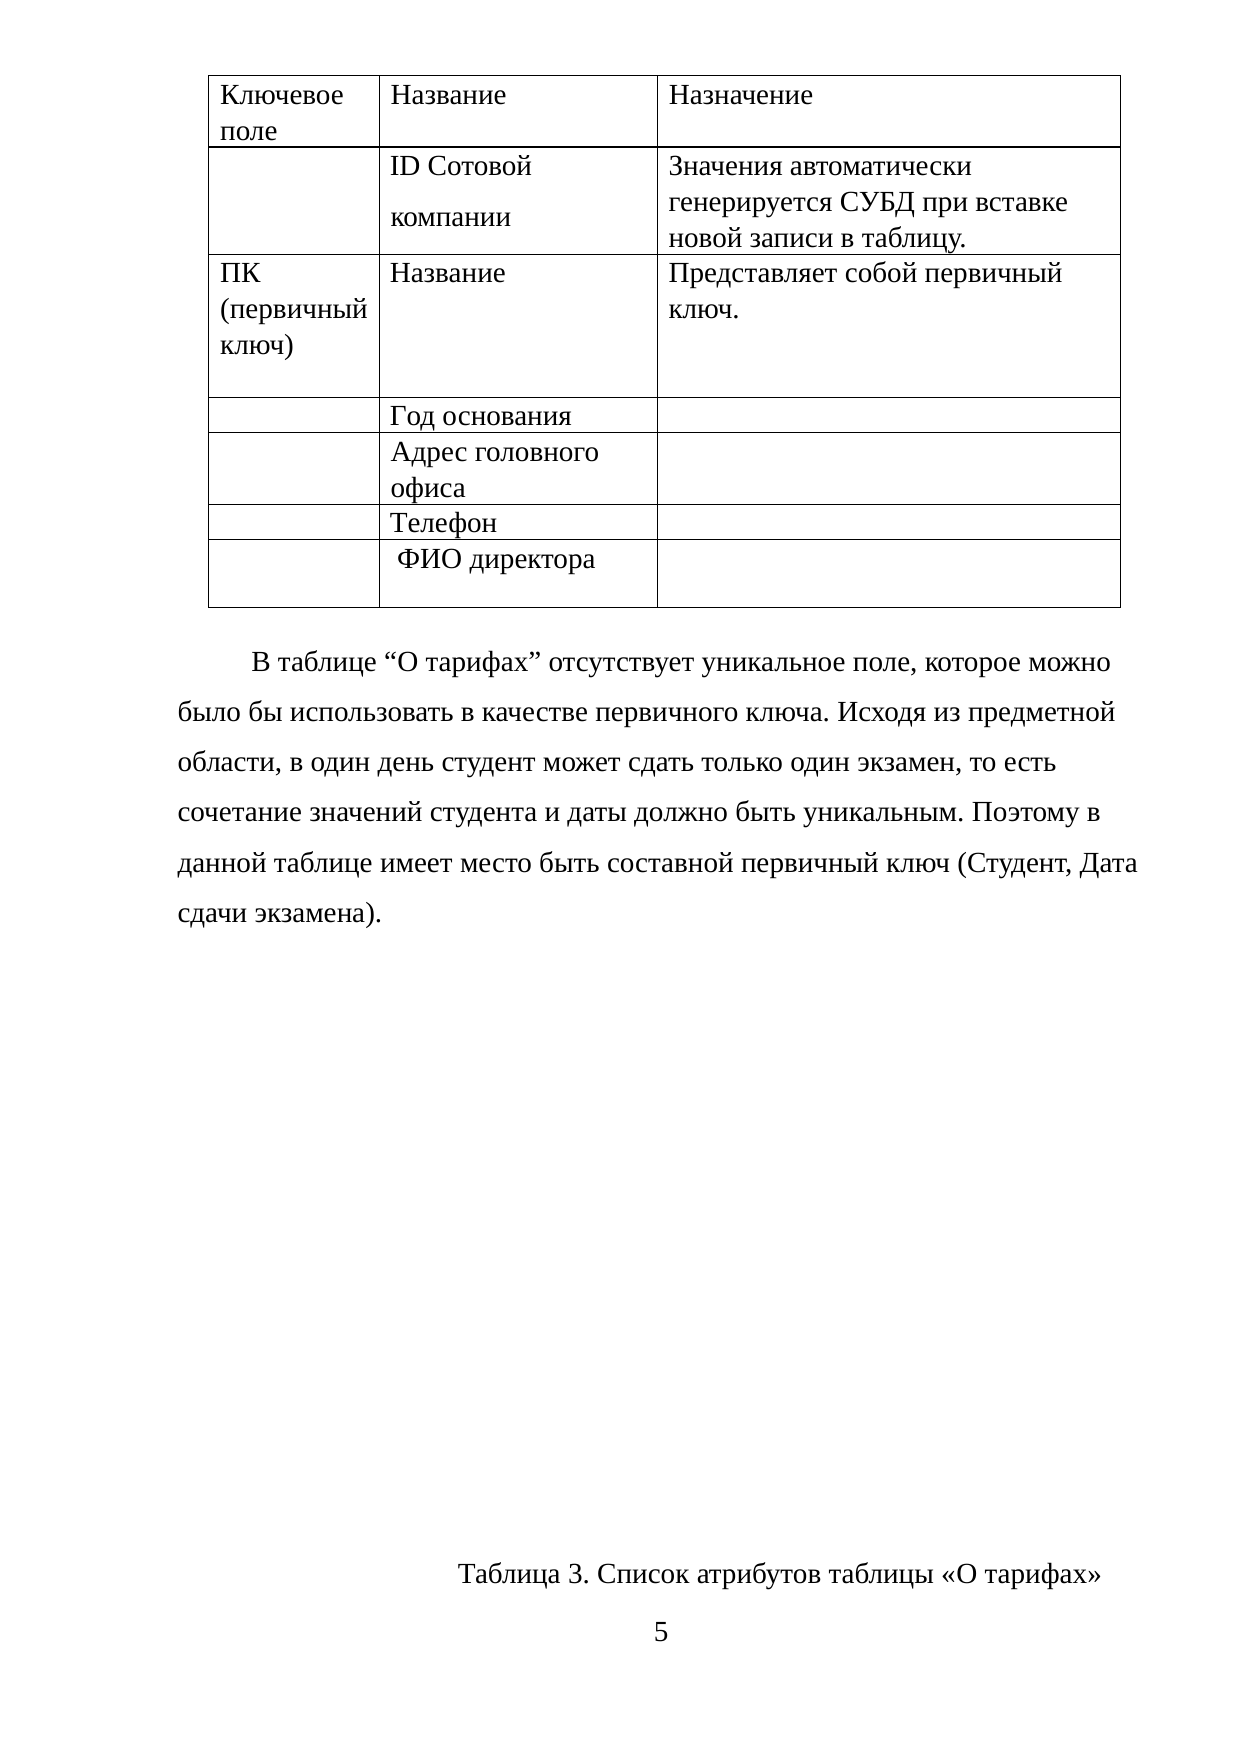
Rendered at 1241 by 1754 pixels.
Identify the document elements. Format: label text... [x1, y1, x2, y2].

table_cell ФИО директора [380, 540, 657, 607]
table_cell Телефон [380, 505, 657, 539]
table_cell [658, 540, 1120, 607]
table_cell Год основания [380, 398, 657, 432]
table_header Назначение [658, 76, 1120, 146]
table_cell ПК (первичный ключ) [209, 255, 379, 397]
table_cell [209, 433, 379, 503]
text Таблица 3. Список атрибутов таблицы «О тарифах» [177, 1556, 1109, 1590]
table_cell [209, 398, 379, 432]
table_cell Название [380, 255, 657, 397]
table_cell [658, 505, 1120, 539]
table_cell [658, 398, 1120, 432]
table_header Название [380, 76, 657, 146]
table_cell [209, 148, 379, 253]
table_cell ID Сотовой компании [380, 148, 657, 253]
table_cell Адрес головного офиса [380, 433, 657, 503]
table_cell [209, 505, 379, 539]
table_cell [658, 433, 1120, 503]
table_cell Значения автоматически генерируется СУБД при вставке новой записи в таблицу. [658, 148, 1120, 253]
table_cell [209, 540, 379, 607]
text В таблице “О тарифах” отсутствует уникальное поле, которое можно было бы использовать в качестве первичного ключа. Исходя из предметной области, в один день студент может сдать только один экзамен, то есть сочетание значений студента и даты должно быть уникальным. Поэтому в данной таблице имеет место быть составной первичный ключ (Студент, Дата сдачи экзамена). [177, 644, 1152, 929]
table_cell Представляет собой первичный ключ. [658, 255, 1120, 397]
table_header Ключевое поле [209, 76, 379, 146]
